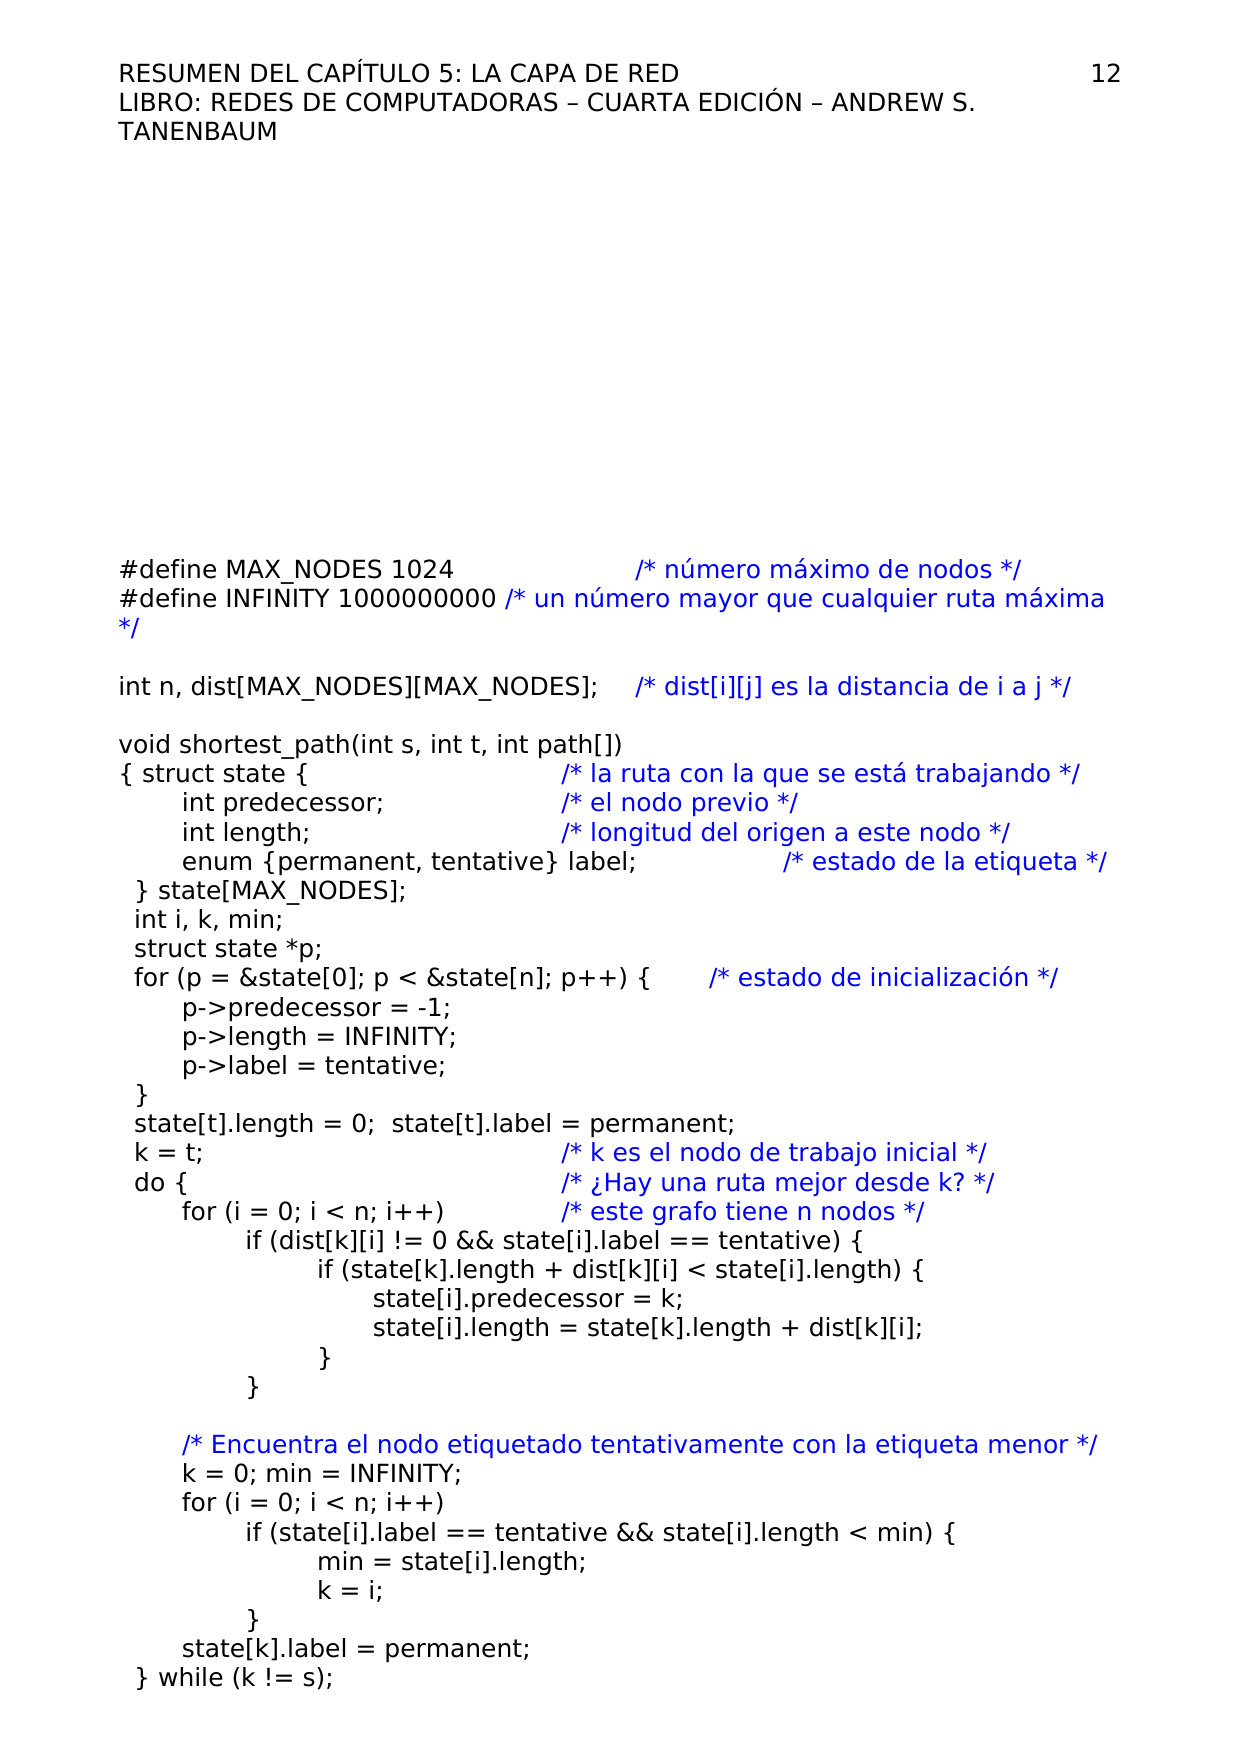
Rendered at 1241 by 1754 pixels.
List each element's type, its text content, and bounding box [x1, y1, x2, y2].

text p->label = tentative; [118, 1051, 1122, 1080]
text struct state *p; [118, 934, 1122, 963]
text #define INFINITY 1000000000 /* un número mayor que cualquier ruta máxima */ [118, 584, 1122, 643]
text state[t].length = 0; state[t].label = permanent; [118, 1109, 1122, 1138]
text p->predecessor = -1; [118, 993, 1122, 1022]
text } state[MAX_NODES]; [118, 876, 1122, 905]
text int i, k, min; [118, 905, 1122, 934]
text state[i].predecessor = k; [118, 1284, 1122, 1313]
text enum {permanent, tentative} label; /* estado de la etiqueta */ [118, 847, 1122, 876]
text } [118, 1605, 1122, 1634]
text { struct state { /* la ruta con la que se está trabajando */ [118, 759, 1122, 788]
text } [118, 1080, 1122, 1109]
text int length; /* longitud del origen a este nodo */ [118, 818, 1122, 847]
text int n, dist[MAX_NODES][MAX_NODES]; /* dist[i][j] es la distancia de i a j */ [118, 672, 1122, 701]
text if (state[i].label == tentative && state[i].length < min) { [118, 1518, 1122, 1547]
text for (i = 0; i < n; i++) [118, 1488, 1122, 1518]
text } [118, 1372, 1122, 1401]
text if (dist[k][i] != 0 && state[i].label == tentative) { [118, 1226, 1122, 1255]
text if (state[k].length + dist[k][i] < state[i].length) { [118, 1255, 1122, 1284]
text int predecessor; /* el nodo previo */ [118, 788, 1122, 818]
text for (p = &state[0]; p < &state[n]; p++) { /* estado de inicialización */ [118, 963, 1122, 993]
text for (i = 0; i < n; i++) /* este grafo tiene n nodos */ [118, 1197, 1122, 1226]
text } while (k != s); [118, 1663, 1122, 1693]
text k = i; [118, 1576, 1122, 1605]
text #define MAX_NODES 1024 /* número máximo de nodos */ [118, 555, 1122, 584]
text k = t; /* k es el nodo de trabajo inicial */ [118, 1138, 1122, 1168]
text k = 0; min = INFINITY; [118, 1459, 1122, 1488]
text p->length = INFINITY; [118, 1022, 1122, 1051]
text state[k].label = permanent; [118, 1634, 1122, 1663]
text /* Encuentra el nodo etiquetado tentativamente con la etiqueta menor */ [118, 1430, 1122, 1459]
text } [118, 1343, 1122, 1372]
text min = state[i].length; [118, 1547, 1122, 1576]
text state[i].length = state[k].length + dist[k][i]; [118, 1313, 1122, 1343]
text do { /* ¿Hay una ruta mejor desde k? */ [118, 1168, 1122, 1197]
text void shortest_path(int s, int t, int path[]) [118, 730, 1122, 759]
